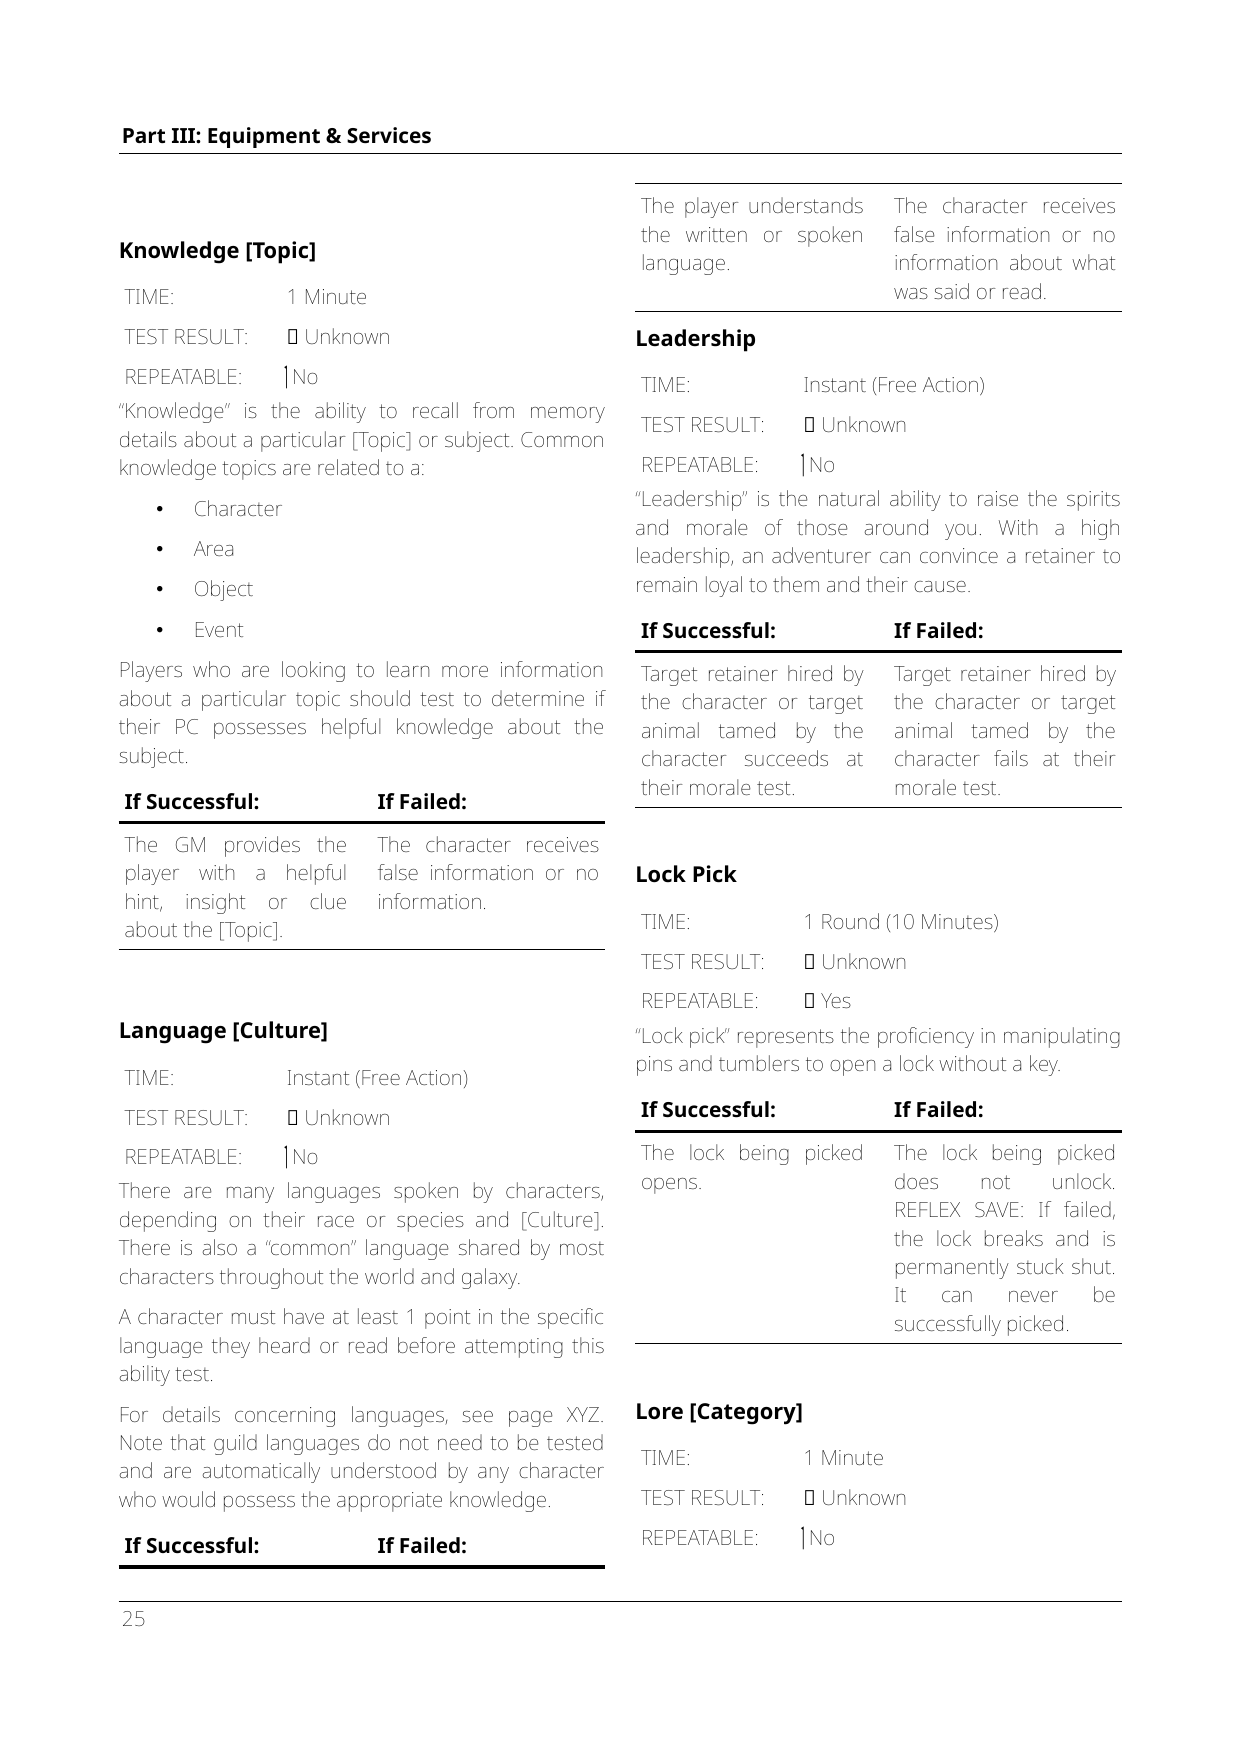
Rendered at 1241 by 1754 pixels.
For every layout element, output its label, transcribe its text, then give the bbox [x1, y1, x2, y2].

table_header TIME: [635, 1438, 797, 1477]
table_cell TEST RESULT: [635, 941, 797, 981]
table_header 1 Minute [797, 1438, 1122, 1477]
table_cell The player understands the written or spoken language. [635, 184, 869, 311]
table_cell [869, 184, 888, 311]
table_cell TEST RESULT: [119, 317, 281, 357]
text Language [Culture] [118, 1015, 605, 1045]
table_header [353, 1525, 372, 1565]
table_header If Failed: [888, 610, 1122, 650]
table_header 1 Round (10 Minutes) [797, 901, 1122, 941]
table_header TIME: [635, 365, 797, 405]
table_cell  Unknown [797, 941, 1122, 981]
table_header Instant (Free Action) [797, 365, 1122, 405]
table_cell REPEATABLE: [635, 1517, 797, 1557]
table_cell REPEATABLE: [119, 357, 281, 396]
table_header TIME: [119, 1057, 281, 1097]
table_header [869, 1090, 888, 1129]
table_header If Failed: [372, 1525, 605, 1565]
table_cell [353, 824, 372, 949]
text Knowledge [Topic] [118, 235, 605, 265]
table_cell The character receives false information or no information about what was said or read. [888, 184, 1122, 311]
table_cell [869, 1133, 888, 1343]
table_cell Target retainer hired by the character or target animal tamed by the character fails at their morale test. [888, 653, 1122, 807]
table_cell  Unknown [797, 1478, 1122, 1517]
list Area [156, 534, 605, 563]
table_cell  Unknown [797, 405, 1122, 444]
table_header TIME: [119, 277, 281, 317]
table_header If Successful: [119, 1525, 353, 1565]
table_header If Successful: [119, 781, 353, 821]
table_header [869, 610, 888, 650]
table_header TIME: [635, 901, 797, 941]
text “Knowledge” is the ability to recall from memory details about a particular [Topic] or subject. Common knowledge topics are related to a: [118, 396, 605, 482]
table_cell  Unknown [281, 1097, 605, 1137]
table_cell  No [281, 1137, 605, 1177]
table_cell TEST RESULT: [635, 1478, 797, 1517]
table_cell The character receives false information or no information. [372, 824, 605, 949]
table_header If Failed: [372, 781, 605, 821]
table_cell [869, 653, 888, 807]
table_cell TEST RESULT: [119, 1097, 281, 1137]
text For details concerning languages, see page XYZ. Note that guild languages do not need to be tested and are automatically understood by any character who would possess the appropriate knowledge. [118, 1400, 605, 1513]
list Object [156, 574, 605, 603]
table_header If Successful: [635, 610, 869, 650]
table_cell REPEATABLE: [635, 445, 797, 484]
text There are many languages spoken by characters, depending on their race or species and [Culture]. There is also a “common” language shared by most characters throughout the world and galaxy. [118, 1177, 605, 1290]
table_cell REPEATABLE: [119, 1137, 281, 1177]
text “Leadership” is the natural ability to raise the spirits and morale of those around you. With a high leadership, an adventurer can convince a retainer to remain loyal to them and their cause. [635, 484, 1122, 598]
table_header 1 Minute [281, 277, 605, 317]
table_cell REPEATABLE: [635, 981, 797, 1021]
list Event [156, 615, 605, 643]
table_cell  Unknown [281, 317, 605, 357]
table_header If Failed: [888, 1090, 1122, 1129]
table_cell The lock being picked opens. [635, 1133, 869, 1343]
table_cell  No [797, 445, 1122, 484]
text “Lock pick” represents the proficiency in manipulating pins and tumblers to open a lock without a key. [635, 1021, 1122, 1078]
table_cell  Yes [797, 981, 1122, 1021]
table_header Instant (Free Action) [281, 1057, 605, 1097]
table_header [353, 781, 372, 821]
table_cell The lock being picked does not unlock. REFLEX SAVE: If failed, the lock breaks and is permanently stuck shut. It can never be successfully picked. [888, 1133, 1122, 1343]
list Character [156, 494, 605, 522]
table_header If Successful: [635, 1090, 869, 1129]
table_cell Target retainer hired by the character or target animal tamed by the character succeeds at their morale test. [635, 653, 869, 807]
text Leadership [635, 323, 1122, 353]
text Lock Pick [635, 859, 1122, 889]
text Lore [Category] [635, 1396, 1122, 1426]
table_cell  No [281, 357, 605, 396]
text A character must have at least 1 point in the specific language they heard or read before attempting this ability test. [118, 1302, 605, 1388]
table_cell TEST RESULT: [635, 405, 797, 444]
table_cell The GM provides the player with a helpful hint, insight or clue about the [Topic]. [119, 824, 353, 949]
table_cell  No [797, 1517, 1122, 1557]
text Players who are looking to learn more information about a particular topic should test to determine if their PC possesses helpful knowledge about the subject. [118, 655, 605, 769]
